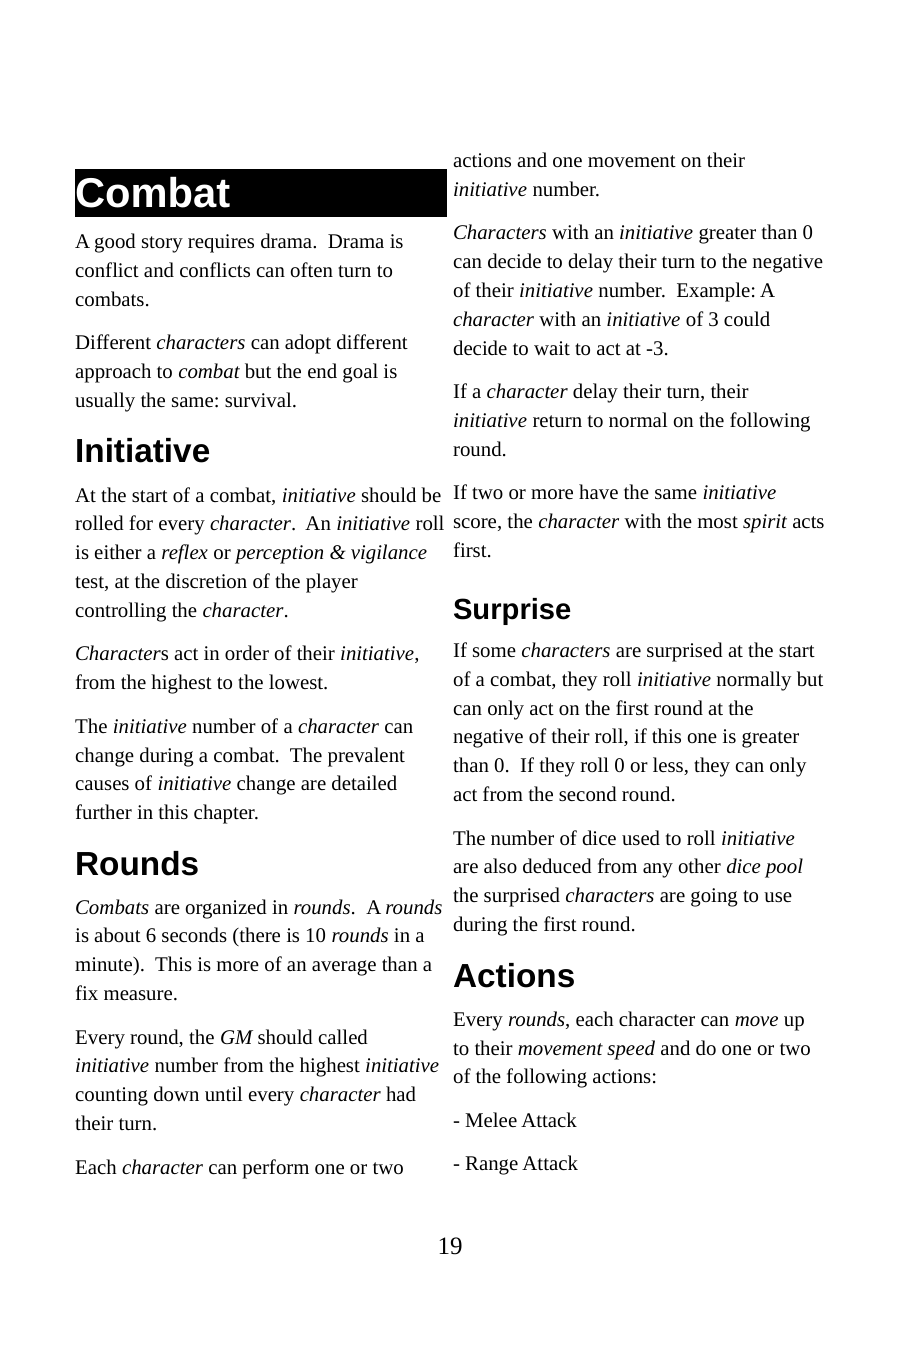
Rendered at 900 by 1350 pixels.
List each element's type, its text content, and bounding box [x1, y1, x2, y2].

subtitle Rounds [75, 844, 447, 882]
subtitle Initiative [75, 432, 447, 470]
subtitle Actions [453, 956, 825, 994]
text Different characters can adopt different approach to combat but the end goal is usually the same: survival. [75, 330, 447, 412]
text Each character can perform one or two [75, 1154, 447, 1179]
text If some characters are surprised at the start of a combat, they roll initiative normally but can only act on the first round at the negative of their roll, if this one is greater than 0. If they roll 0 or less, they can only act from the second round. [453, 638, 825, 806]
list - Range Attack [453, 1151, 825, 1175]
text A good story requires drama. Drama is conflict and conflicts can often turn to combats. [75, 229, 447, 311]
text If a character delay their turn, their initiative return to normal on the following round. [453, 379, 825, 461]
subtitle Combat [75, 169, 447, 217]
text At the start of a combat, initiative should be rolled for every character. An initiative roll is either a reflex or perception & vigilance test, at the discretion of the player controlling the character. [75, 482, 447, 622]
text The initiative number of a character can change during a combat. The prevalent causes of initiative change are detailed further in this chapter. [75, 714, 447, 824]
text The number of dice used to roll initiative are also deduced from any other dice pool the surprised characters are going to use during the first round. [453, 826, 825, 936]
subtitle Surprise [453, 592, 825, 625]
text Combats are organized in rounds. A rounds is about 6 seconds (there is 10 rounds in a minute). This is more of an average than a fix measure. [75, 894, 447, 1005]
text If two or more have the same initiative score, the character with the most spirit acts first. [453, 480, 825, 562]
text Characters with an initiative greater than 0 can decide to delay their turn to the negative of their initiative number. Example: A character with an initiative of 3 could decide to wait to act at -3. [453, 220, 825, 360]
text Every round, the GM should called initiative number from the highest initiative counting down until every character had their turn. [75, 1024, 447, 1135]
text actions and one movement on their initiative number. [453, 148, 825, 201]
text Every rounds, each character can move up to their movement speed and do one or two of the following actions: [453, 1007, 825, 1088]
list - Melee Attack [453, 1108, 825, 1132]
text Characters act in order of their initiative, from the highest to the lowest. [75, 641, 447, 694]
